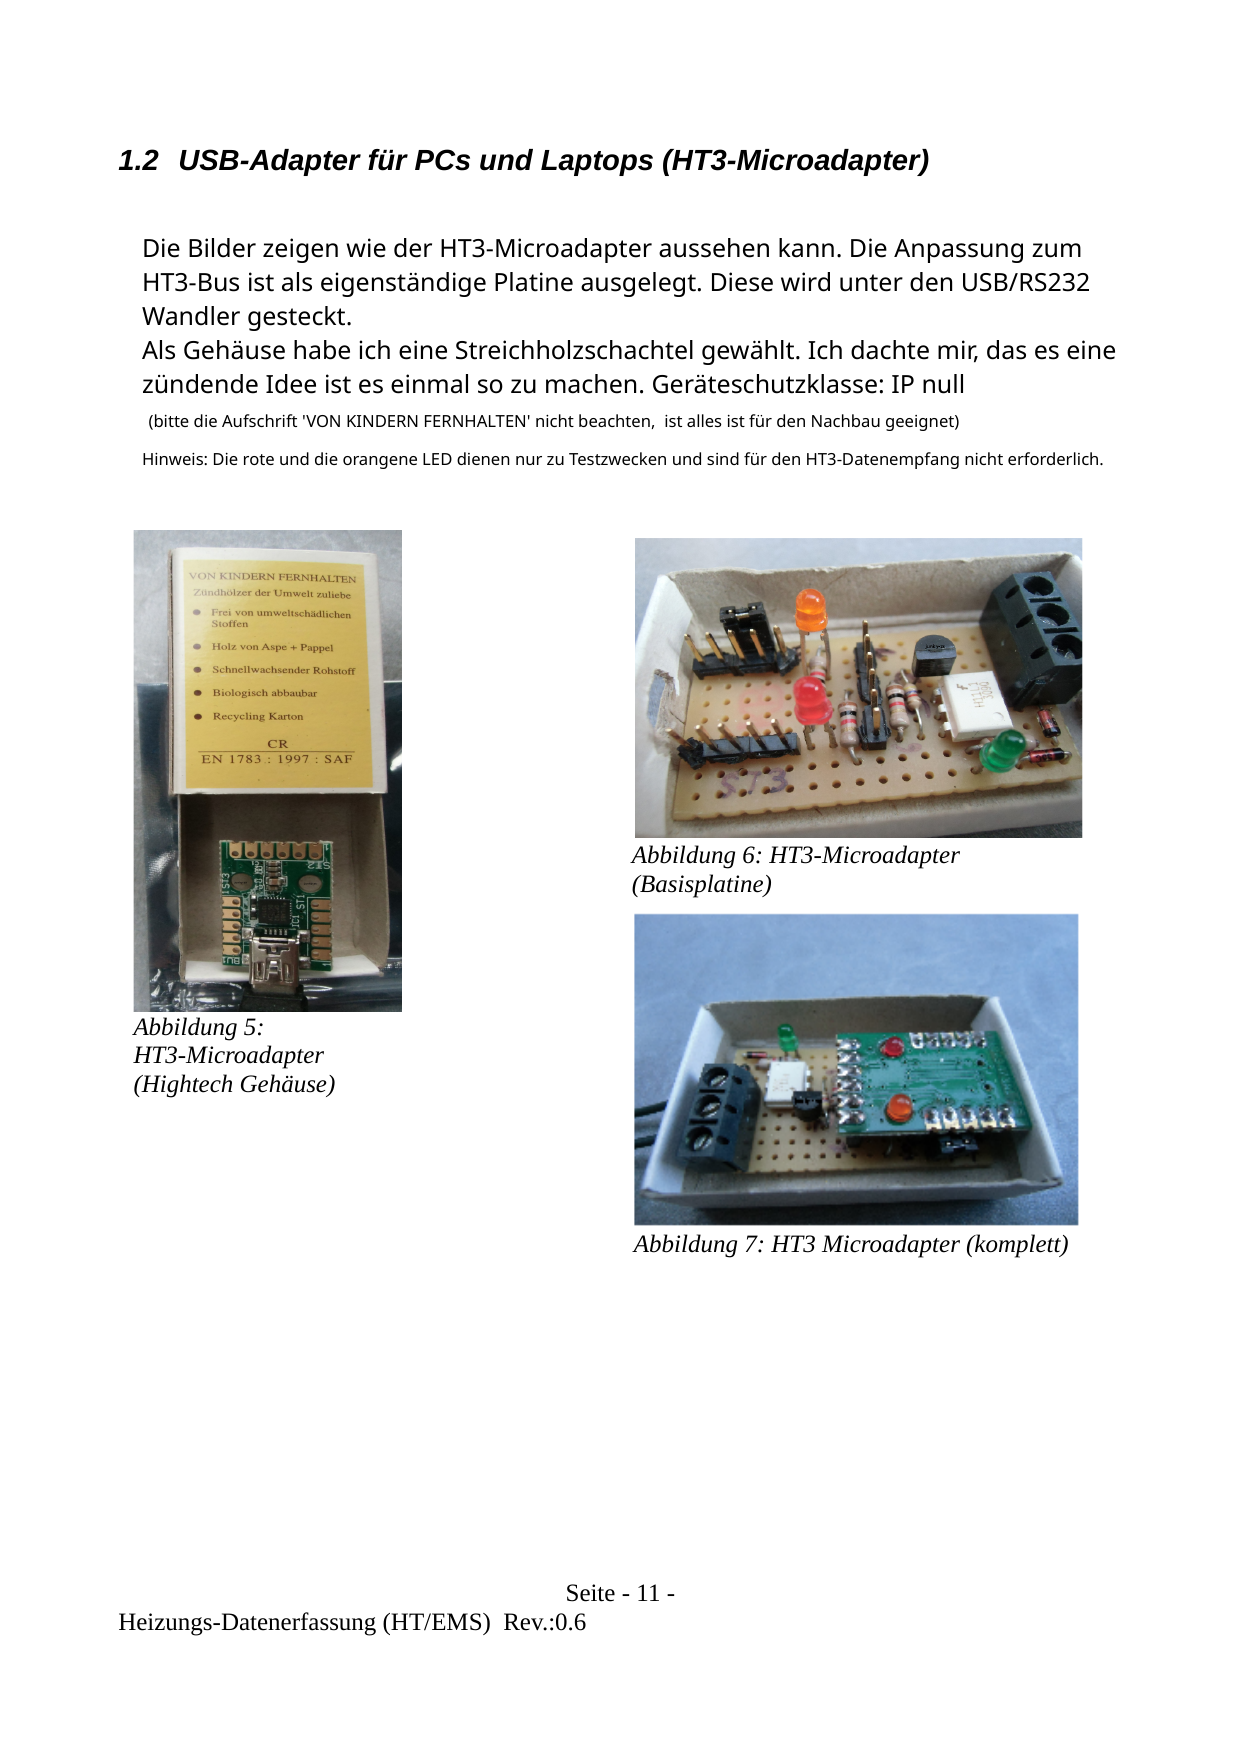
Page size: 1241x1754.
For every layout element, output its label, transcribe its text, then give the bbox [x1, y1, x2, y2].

text Abbildung 7: HT3 Microadapter (komplett) [634, 1229, 1081, 1258]
picture [631, 534, 1087, 840]
text Hinweis: Die rote und die orangene LED dienen nur zu Testzwecken und sind für den HT3-Datenempfang nicht erforderlich. [142, 447, 1122, 504]
subtitle USB-Adapter für PCs und Laptops (HT3-Microadapter) [118, 143, 1122, 177]
text Abbildung 6: HT3-Microadapter (Basisplatine) [632, 840, 1087, 897]
text Abbildung 5: HT3-Microadapter (Hightech Gehäuse) [133, 1012, 402, 1098]
text [634, 897, 1081, 911]
picture [133, 530, 402, 1012]
picture [633, 911, 1082, 1229]
text Die Bilder zeigen wie der HT3-Microadapter aussehen kann. Die Anpassung zum HT3-Bus ist als eigenständige Platine ausgelegt. Diese wird unter den USB/RS232 Wandler gesteckt. Als Gehäuse habe ich eine Streichholzschachtel gewählt. Ich dachte mir, das es eine zündende Idee ist es einmal so zu machen. Geräteschutzklasse: IP null (bitte die Aufschrift 'VON KINDERN FERNHALTEN' nicht beachten, ist alles ist für den Nachbau geeignet) [142, 230, 1122, 435]
